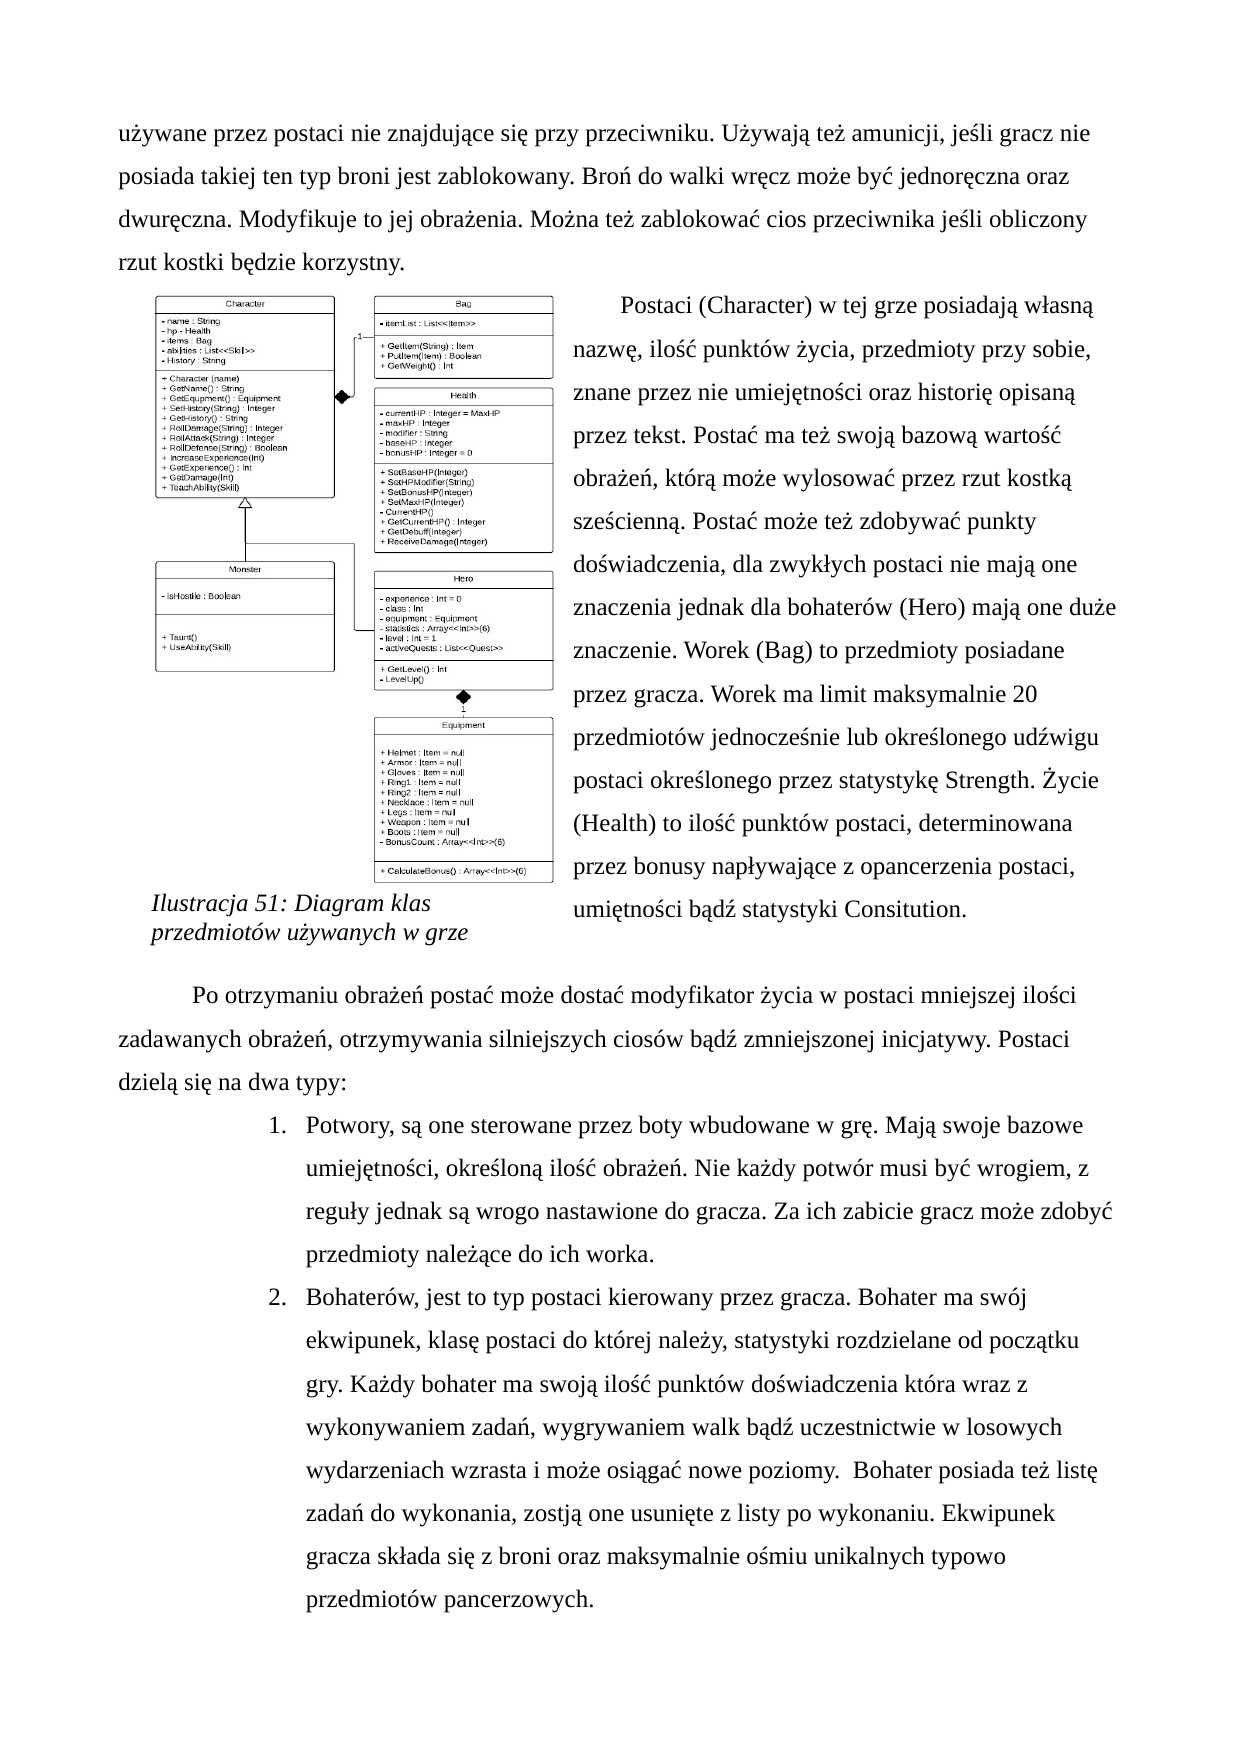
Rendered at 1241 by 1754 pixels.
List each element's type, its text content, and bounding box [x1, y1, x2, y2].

text Po otrzymaniu obrażeń postać może dostać modyfikator życia w postaci mniejszej ilości zadawanych obrażeń, otrzymywania silniejszych ciosów bądź zmniejszonej inicjatywy. Postaci dzielą się na dwa typy: [118, 981, 1122, 1096]
text używane przez postaci nie znajdujące się przy przeciwniku. Używają też amunicji, jeśli gracz nie posiada takiej ten typ broni jest zablokowany. Broń do walki wręcz może być jednoręczna oraz dwuręczna. Modyfikuje to jej obrażenia. Można też zablokować cios przeciwnika jeśli obliczony rzut kostki będzie korzystny. [118, 118, 1122, 276]
text Ilustracja 51: Diagram klas przedmiotów używanych w grze [151, 888, 556, 945]
list Potwory, są one sterowane przez boty wbudowane w grę. Mają swoje bazowe umiejętności, określoną ilość obrażeń. Nie każdy potwór musi być wrogiem, z reguły jednak są wrogo nastawione do gracza. Za ich zabicie gracz może zdobyć przedmioty należące do ich worka. [268, 1110, 1122, 1268]
picture [147, 285, 560, 888]
list Bohaterów, jest to typ postaci kierowany przez gracza. Bohater ma swój ekwipunek, klasę postaci do której należy, statystyki rozdzielane od początku gry. Każdy bohater ma swoją ilość punktów doświadczenia która wraz z wykonywaniem zadań, wygrywaniem walk bądź uczestnictwie w losowych wydarzeniach wzrasta i może osiągać nowe poziomy. Bohater posiada też listę zadań do wykonania, zostją one usunięte z listy po wykonaniu. Ekwipunek gracza składa się z broni oraz maksymalnie ośmiu unikalnych typowo przedmiotów pancerzowych. [268, 1282, 1122, 1613]
text Postaci (Character) w tej grze posiadają własną nazwę, ilość punktów życia, przedmioty przy sobie, znane przez nie umiejętności oraz historię opisaną przez tekst. Postać ma też swoją bazową wartość obrażeń, którą może wylosować przez rzut kostką sześcienną. Postać może też zdobywać punkty doświadczenia, dla zwykłych postaci nie mają one znaczenia jednak dla bohaterów (Hero) mają one duże znaczenie. Worek (Bag) to przedmioty posiadane przez gracza. Worek ma limit maksymalnie 20 przedmiotów jednocześnie lub określonego udźwigu postaci określonego przez statystykę Strength. Życie (Health) to ilość punktów postaci, determinowana przez bonusy napływające z opancerzenia postaci, umiętności bądź statystyki Consitution. [573, 291, 1122, 923]
